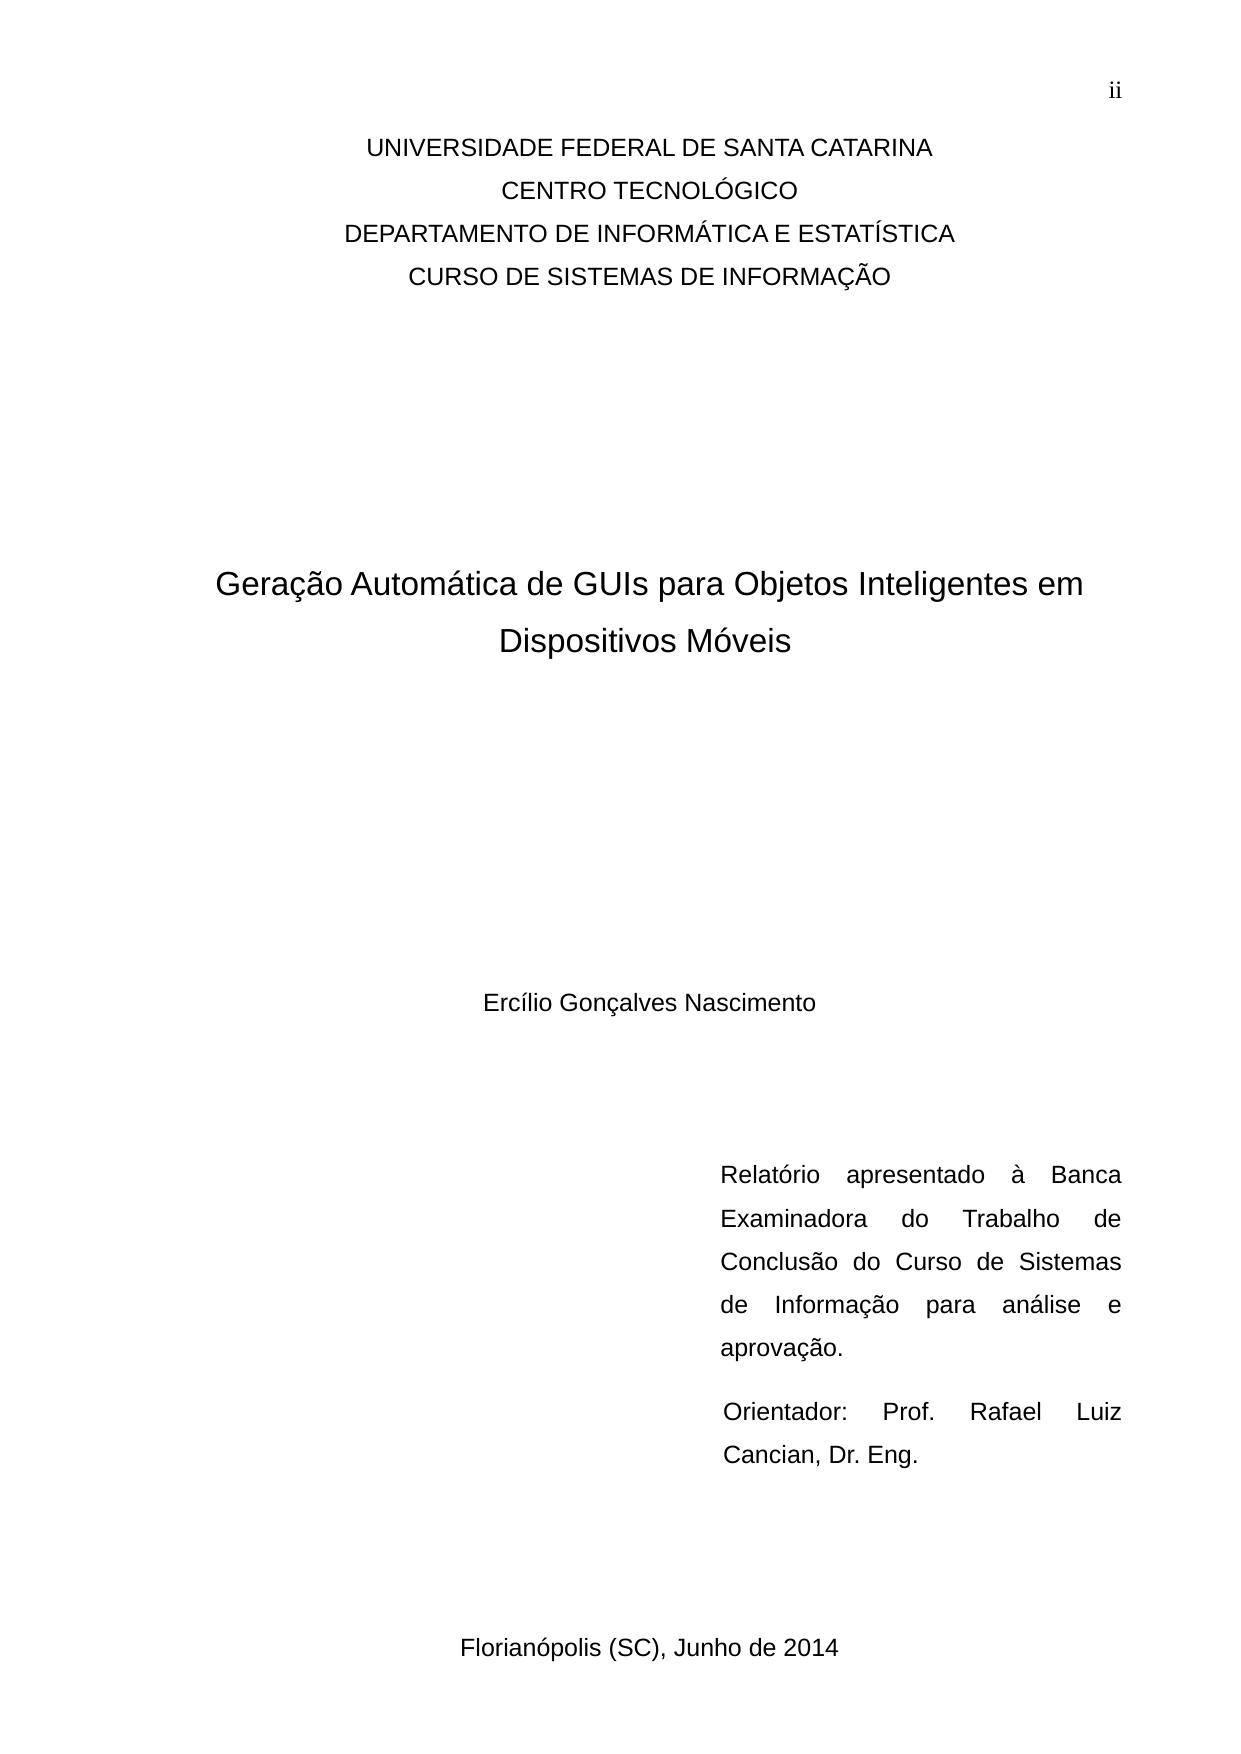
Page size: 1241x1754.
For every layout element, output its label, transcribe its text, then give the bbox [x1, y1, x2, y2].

text CURSO DE SISTEMAS DE INFORMAÇÃO [177, 262, 1122, 291]
text UNIVERSIDADE FEDERAL DE SANTA CATARINA [177, 132, 1122, 161]
text Relatório apresentado à Banca Examinadora do Trabalho de Conclusão do Curso de Sistemas de Informação para análise e aprovação. [720, 1161, 1122, 1362]
text Florianópolis (SC), Junho de 2014 [177, 1633, 1122, 1662]
text Orientador: Prof. Rafael Luiz Cancian, Dr. Eng. [723, 1397, 1122, 1469]
text Ercílio Gonçalves Nascimento [177, 988, 1122, 1017]
text Geração Automática de GUIs para Objetos Inteligentes em Dispositivos Móveis [177, 564, 1122, 660]
text CENTRO TECNOLÓGICO [177, 176, 1122, 204]
text DEPARTAMENTO DE INFORMÁTICA E ESTATÍSTICA [177, 219, 1122, 247]
